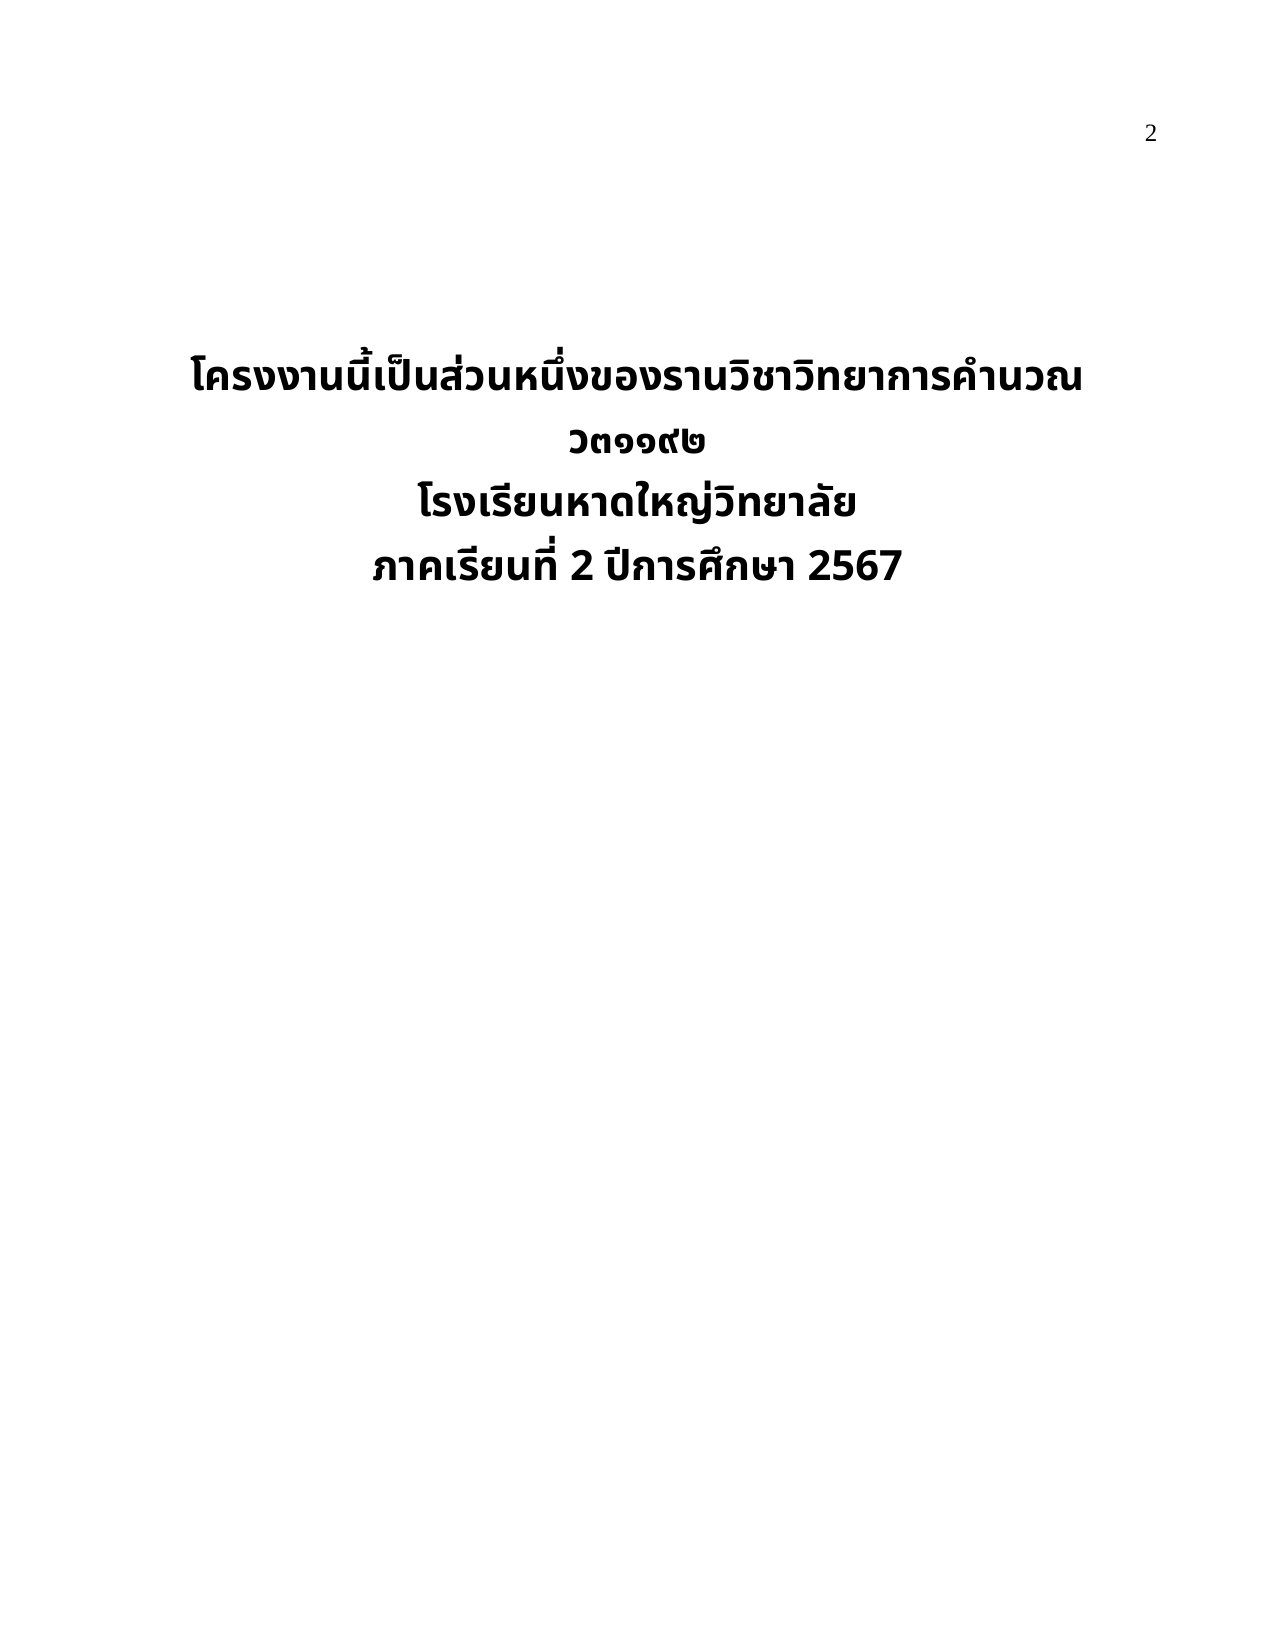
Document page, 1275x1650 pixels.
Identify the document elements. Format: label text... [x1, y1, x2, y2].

text โครงงานนี้เป็นส่วนหนึ่งของรานวิชาวิทยาการคำนวณ ว๓๑๑๙๒ [118, 347, 1157, 472]
text ภาคเรียนที่ 2 ปีการศึกษา 2567 [118, 535, 1157, 599]
text โรงเรียนหาดใหญ่วิทยาลัย [118, 472, 1157, 535]
